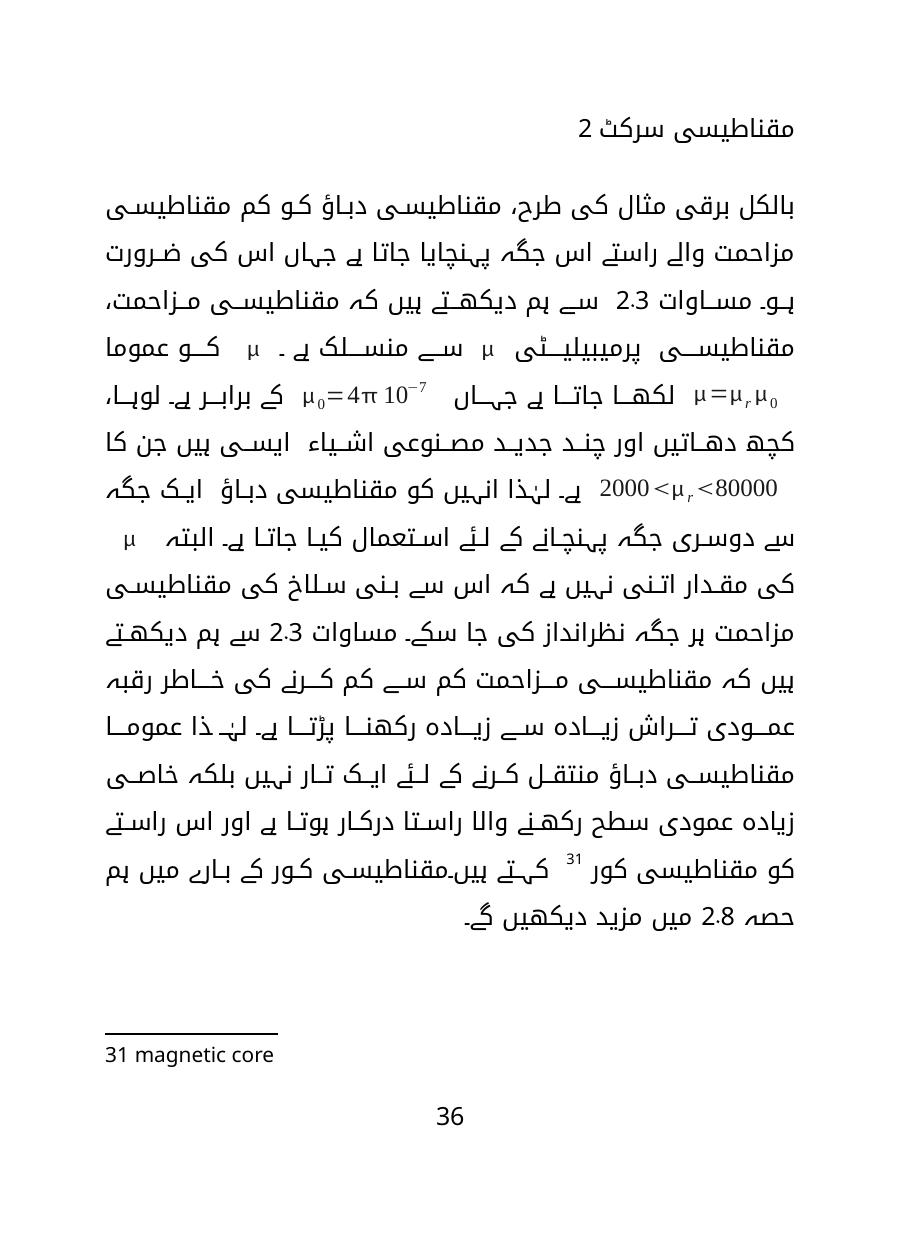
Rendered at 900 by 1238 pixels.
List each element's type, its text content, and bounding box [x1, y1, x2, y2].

text magnetic core [105, 1040, 795, 1068]
text بالکل برقی مثال کی طرح، مقناطیسی دباؤ کو کم مقناطیسی مزاحمت والے راستے اس جگہ پہنچایا جاتا ہے جہاں اس کی ضرورت ہو۔ مساوات 2.3 سے ہم دیکھتے ہیں کہ مقناطیسی مزاحمت، مقناطیسی پرمیبیلیٹیسے منسلک ہے ۔ کو عمومالکھا جاتا ہے جہاں کے برابر ہے۔ لوہا، کچھ دھاتیں اور چند جدید مصنوعی اشیاء ایسی ہیں جن کاہے۔ لہٰذا انہیں کو مقناطیسی دباؤ ایک جگہ سے دوسری جگہ پہنچانے کے لئے استعمال کیا جاتا ہے۔ البتہ کی مقدار اتنی نہیں ہے کہ اس سے بنی سلاخ کی مقناطیسی مزاحمت ہر جگہ نظرانداز کی جا سکے۔ مساوات 2.3 سے ہم دیکھتے ہیں کہ مقناطیسی مزاحمت کم سے کم کرنے کی خاطر رقبہ عمودی تراش زیادہ سے زیادہ رکھنا پڑتا ہے۔ لہٰذا عموما مقناطیسی دباؤ منتقل کرنے کے لئے ایک تار نہیں بلکہ خاصی زیادہ عمودی سطح رکھنے والا راستا درکار ہوتا ہے اور اس راستے کو مقناطیسی کور کہتے ہیں۔مقناطیسی کور کے بارے میں ہم حصہ 2.8 میں مزید دیکھیں گے۔ [105, 182, 795, 941]
